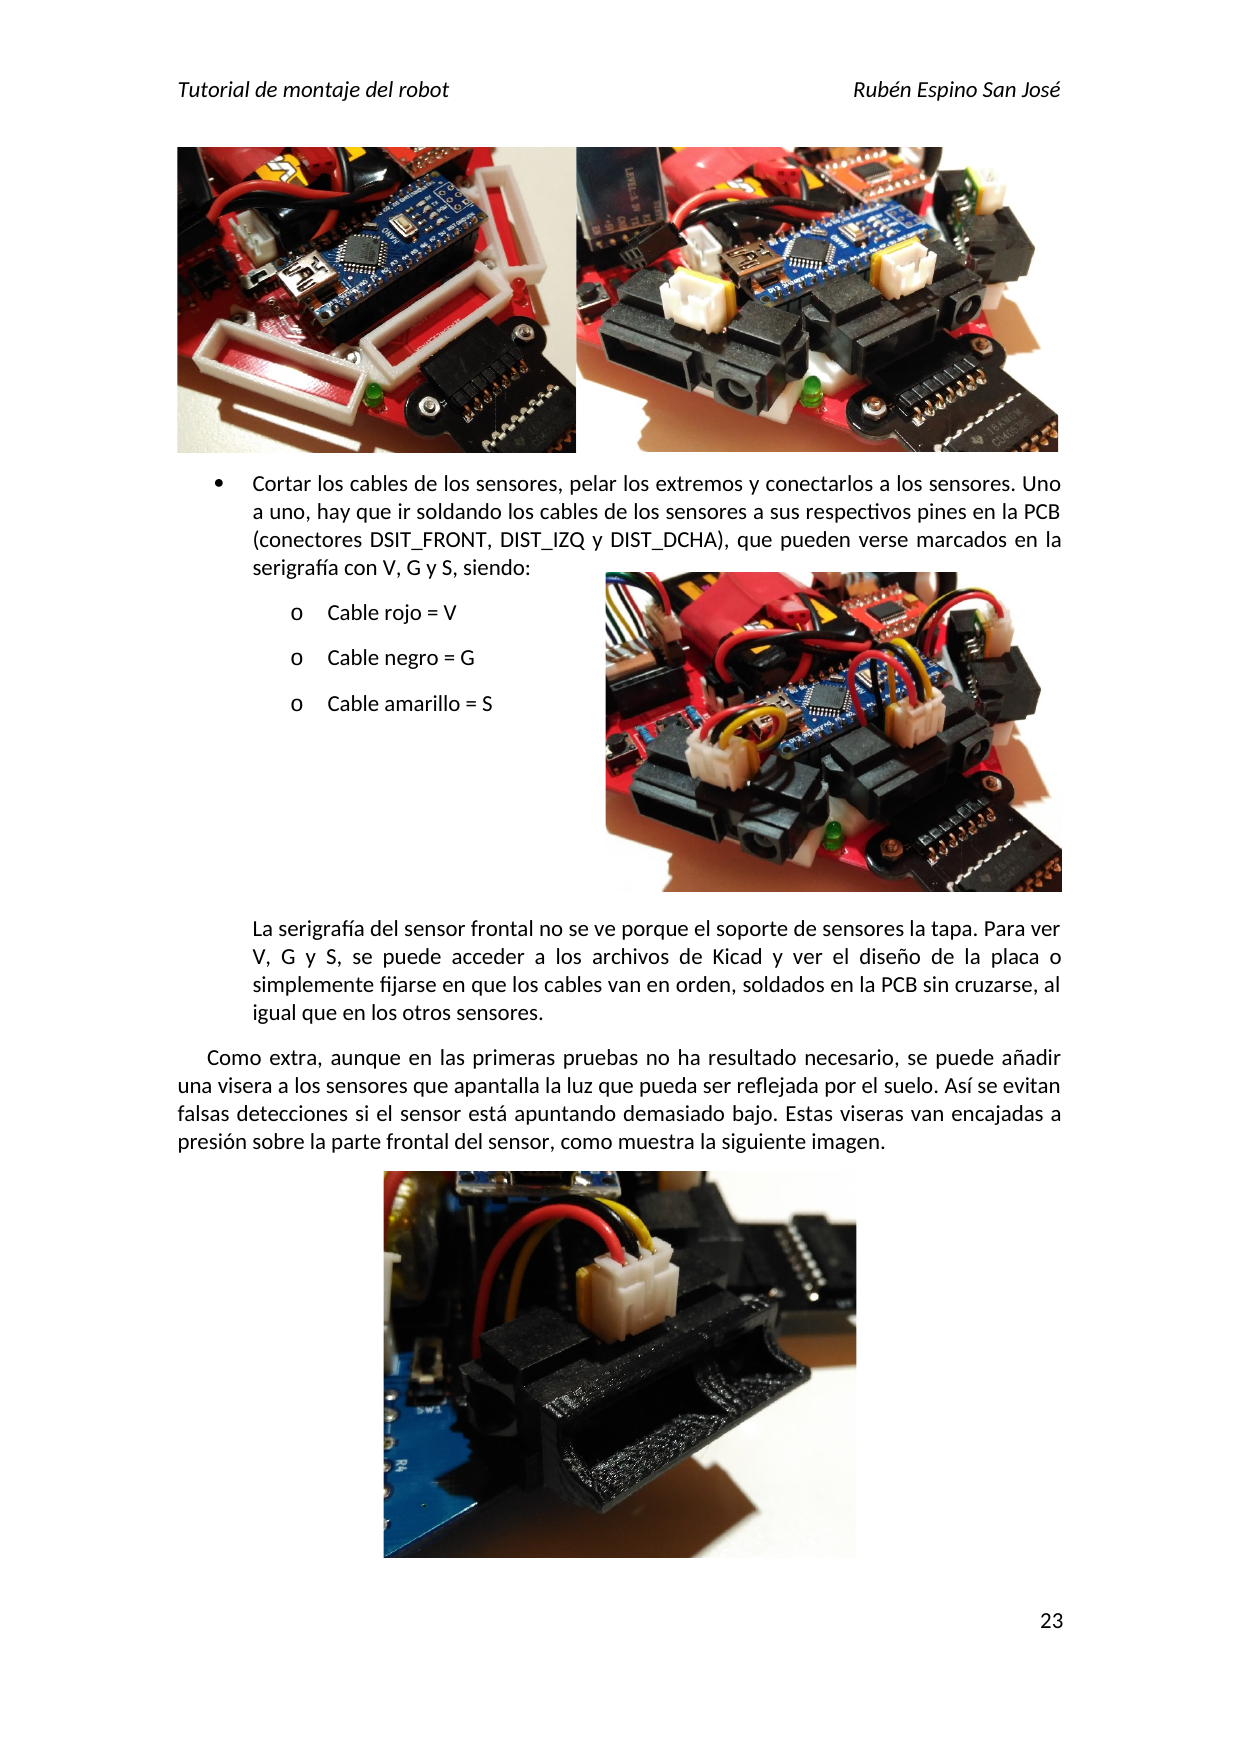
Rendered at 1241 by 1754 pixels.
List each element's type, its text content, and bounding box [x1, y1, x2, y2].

list Cable amarillo = S [290, 689, 605, 718]
list Cable rojo = V [290, 598, 605, 627]
list Cable negro = G [290, 643, 605, 673]
text La serigrafía del sensor frontal no se ve porque el soporte de sensores la tapa. Para ver V, G y S, se puede acceder a los archivos de Kicad y ver el diseño de la placa o simplemente fijarse en que los cables van en orden, soldados en la PCB sin cruzarse, al igual que en los otros sensores. [252, 914, 1063, 1026]
list Cortar los cables de los sensores, pelar los extremos y conectarlos a los sensores. Uno a uno, hay que ir soldando los cables de los sensores a sus respectivos pines en la PCB (conectores DSIT_FRONT, DIST_IZQ y DIST_DCHA), que pueden verse marcados en la serigrafía con V, G y S, siendo: [215, 469, 1063, 581]
text Como extra, aunque en las primeras pruebas no ha resultado necesario, se puede añadir una visera a los sensores que apantalla la luz que pueda ser reflejada por el suelo. Así se evitan falsas detecciones si el sensor está apuntando demasiado bajo. Estas viseras van encajadas a presión sobre la parte frontal del sensor, como muestra la siguiente imagen. [177, 1043, 1063, 1155]
